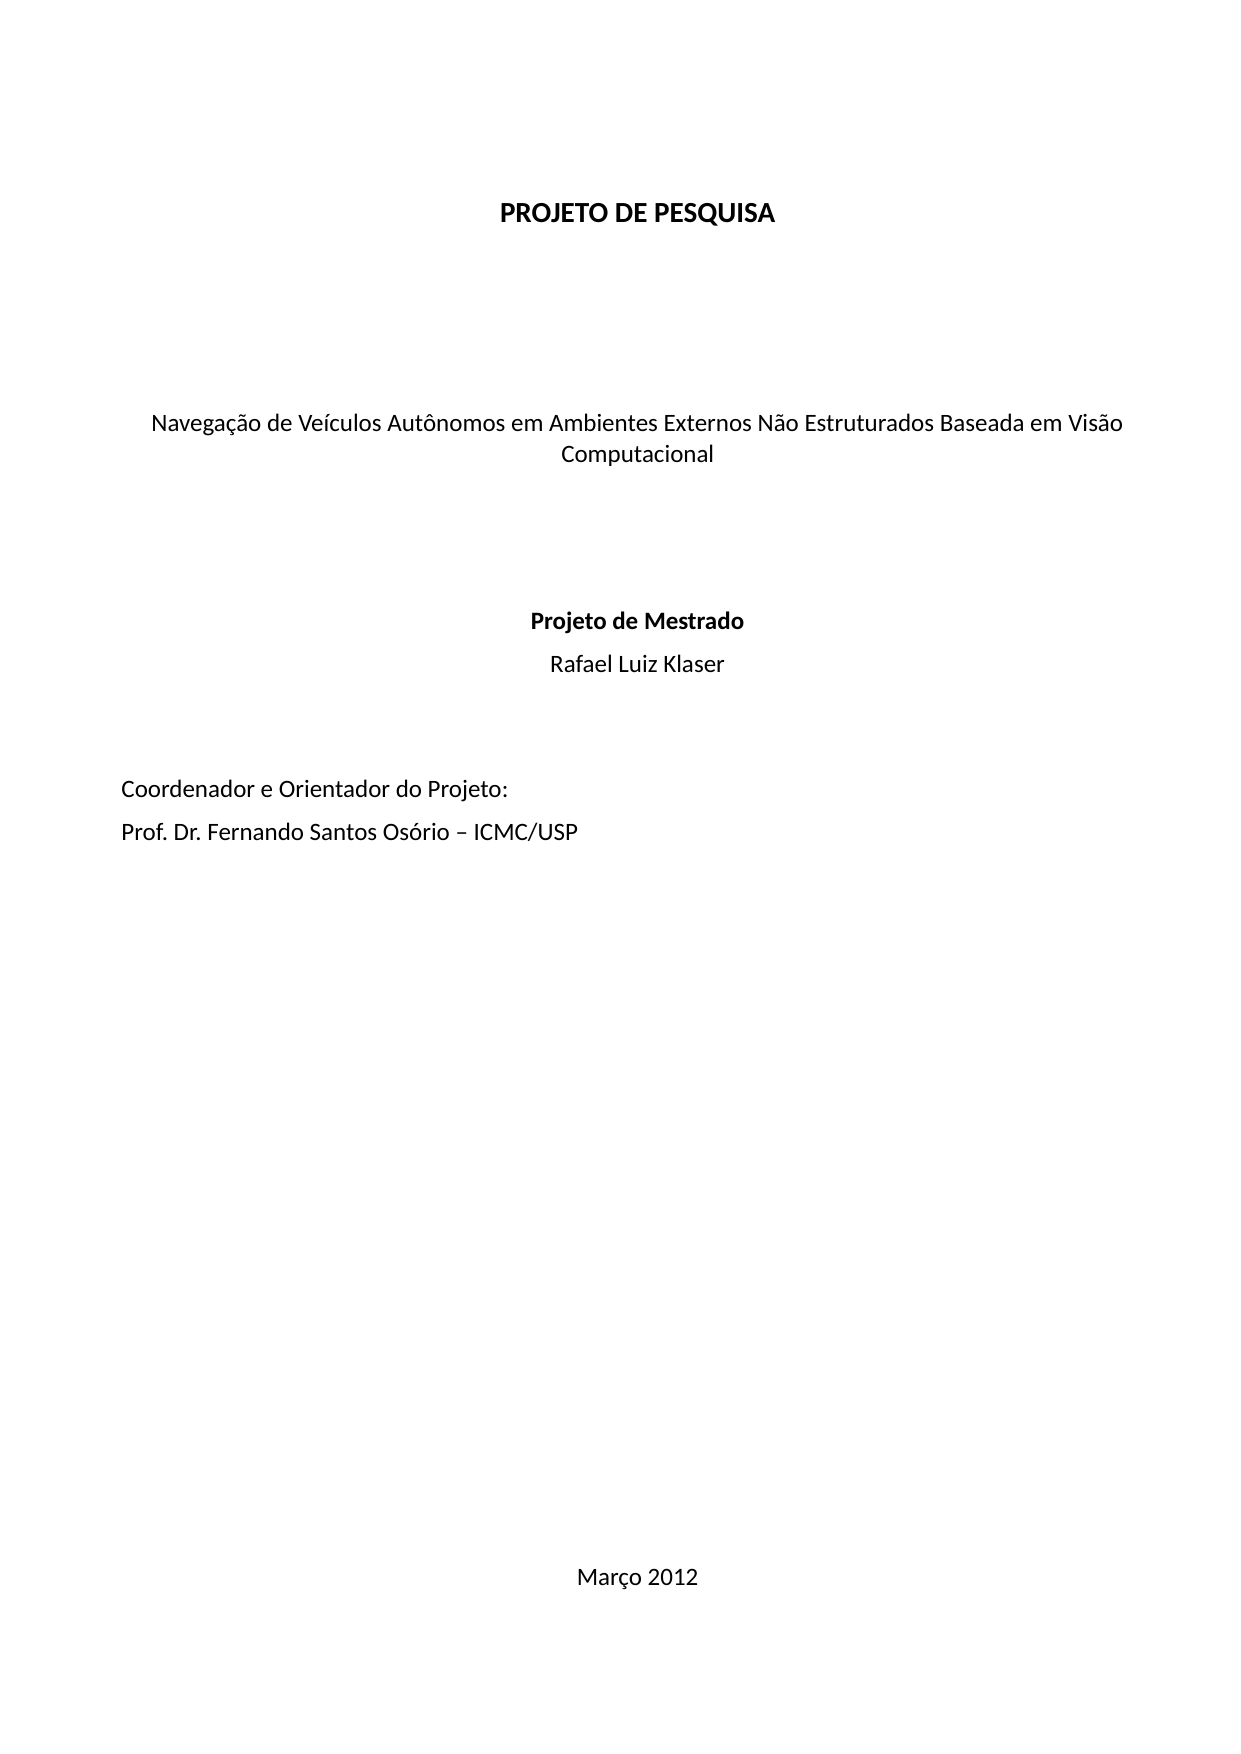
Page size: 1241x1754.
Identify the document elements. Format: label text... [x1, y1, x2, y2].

text Rafael Luiz Klaser [121, 648, 1154, 678]
text Coordenador e Orientador do Projeto: [121, 773, 1154, 804]
text Navegação de Veículos Autônomos em Ambientes Externos Não Estruturados Baseada em Visão Computacional [121, 408, 1154, 469]
text Projeto de Mestrado [121, 605, 1154, 635]
text Março 2012 [121, 1561, 1154, 1591]
text Prof. Dr. Fernando Santos Osório – ICMC/USP [121, 816, 1154, 847]
text PROJETO DE PESQUISA [121, 194, 1154, 230]
